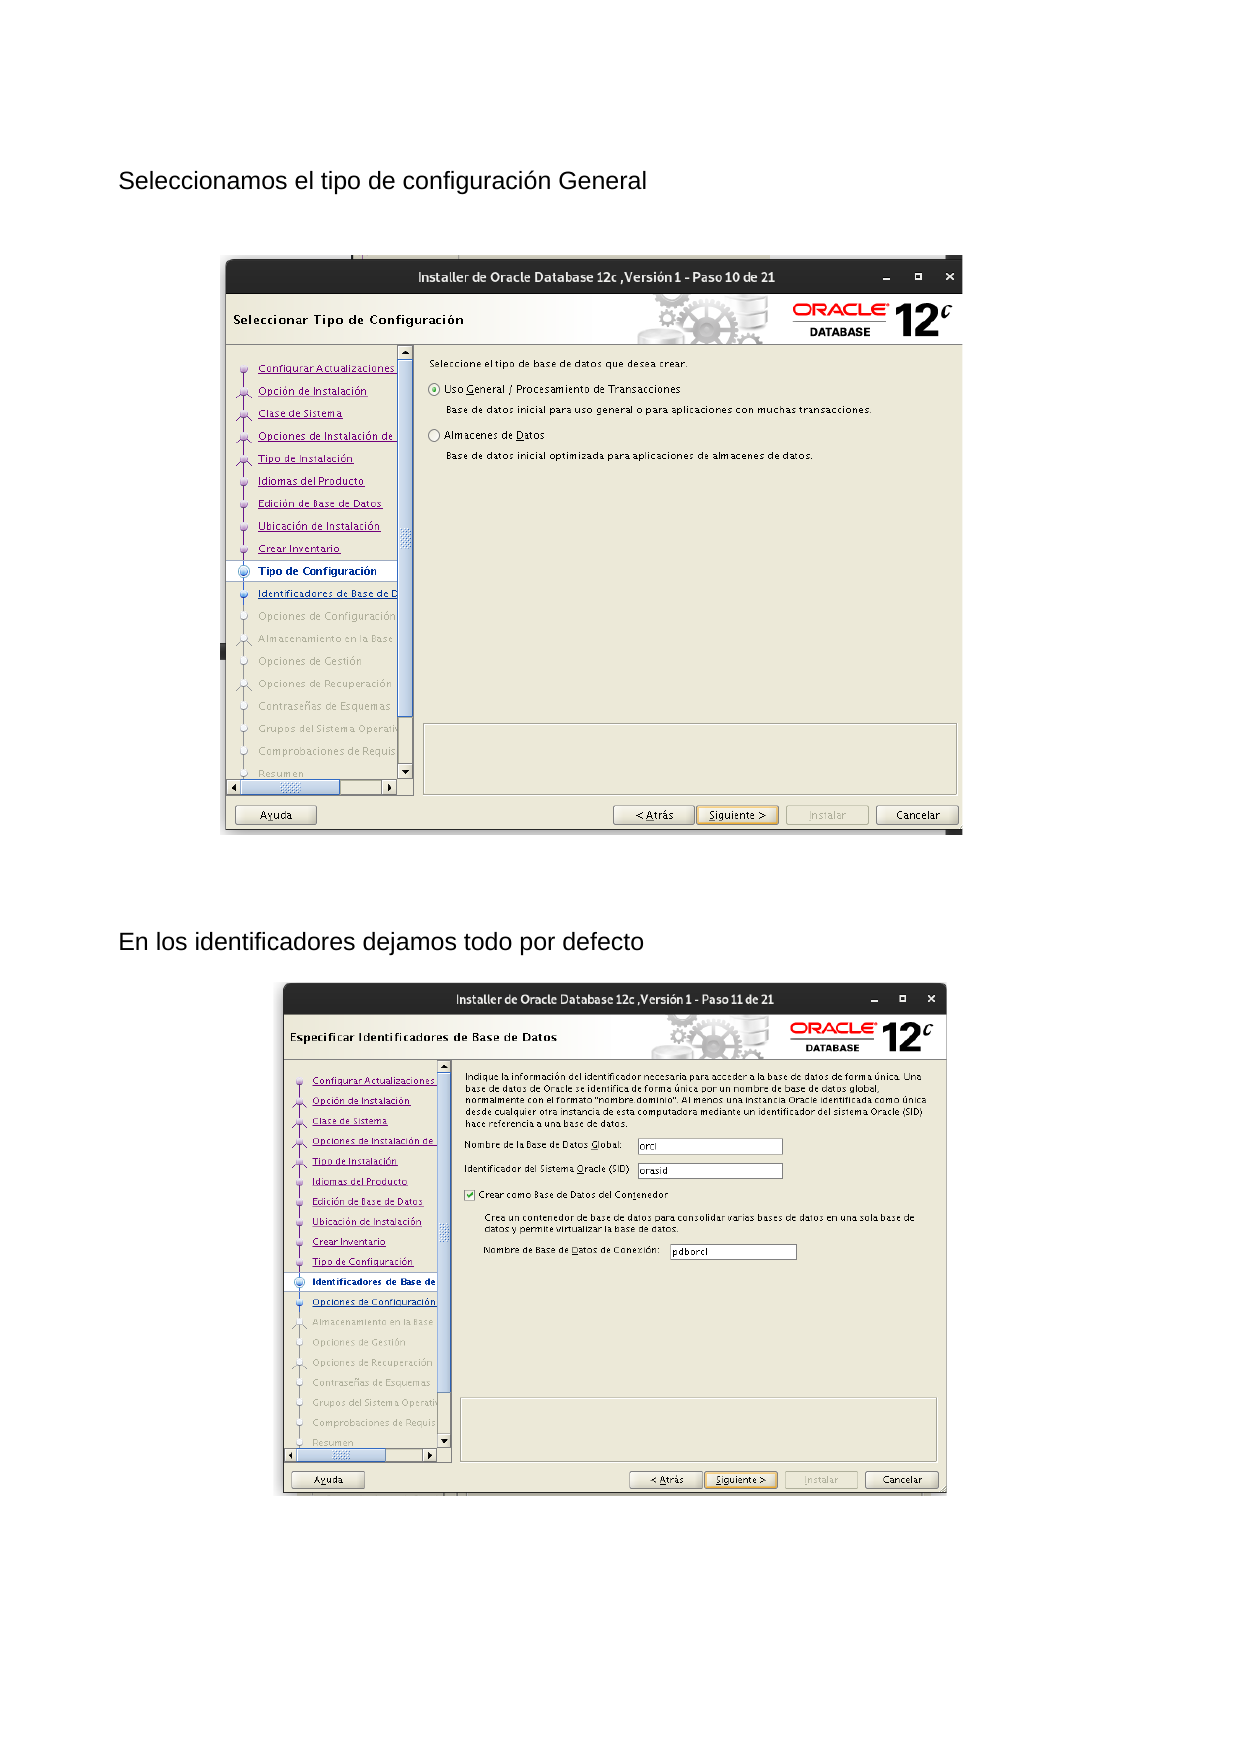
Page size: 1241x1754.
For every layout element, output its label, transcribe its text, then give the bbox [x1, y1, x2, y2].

picture [270, 255, 887, 835]
text En los identificadores dejamos todo por defecto [118, 927, 1122, 956]
text Seleccionamos el tipo de configuración General [118, 166, 1122, 194]
picture [312, 982, 884, 1496]
